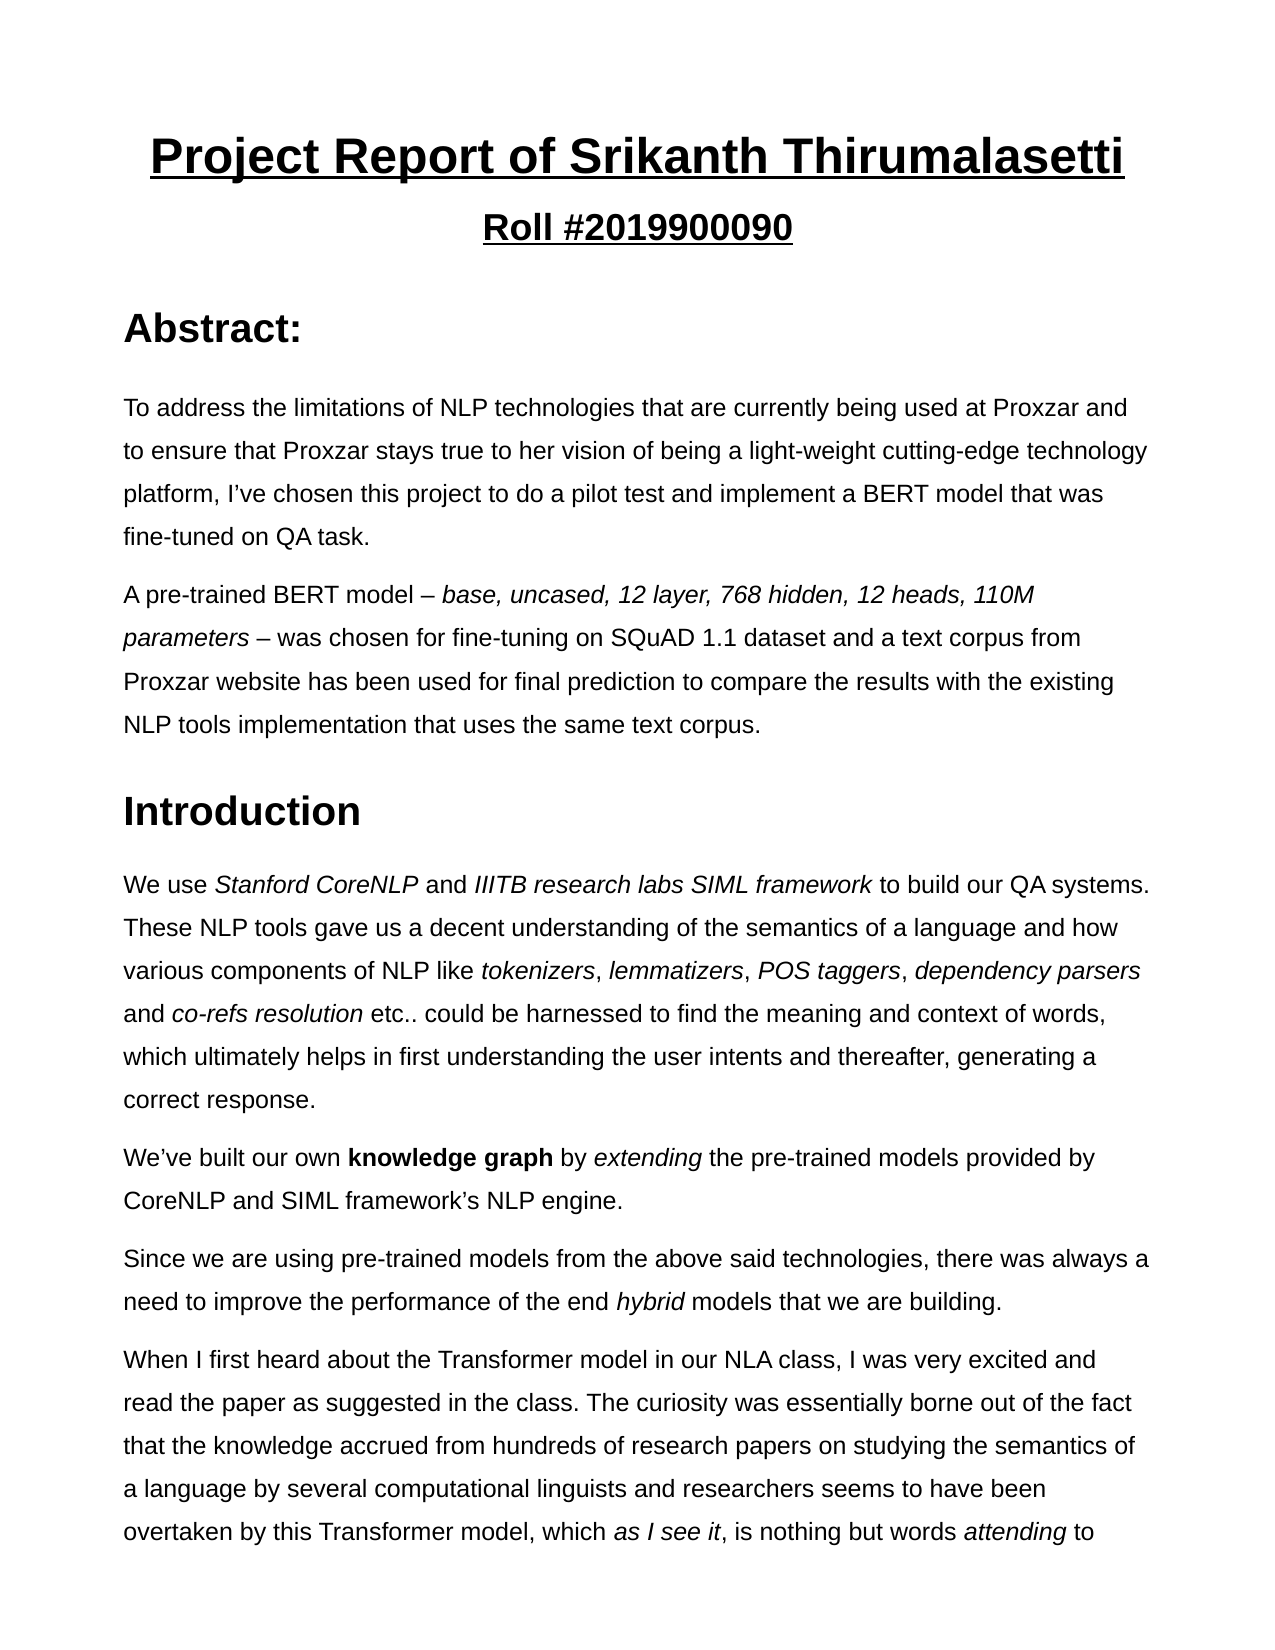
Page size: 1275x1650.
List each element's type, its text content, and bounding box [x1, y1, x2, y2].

text A pre-trained BERT model – base, uncased, 12 layer, 768 hidden, 12 heads, 110M parameters – was chosen for fine-tuning on SQuAD 1.1 dataset and a text corpus from Proxzar website has been used for final prediction to compare the results with the existing NLP tools implementation that uses the same text corpus. [123, 580, 1152, 738]
subtitle Introduction [123, 787, 1152, 834]
subtitle Abstract: [123, 304, 1152, 351]
text Project Report of Srikanth Thirumalasetti Roll #2019900090 [123, 126, 1152, 248]
text To address the limitations of NLP technologies that are currently being used at Proxzar and to ensure that Proxzar stays true to her vision of being a light-weight cutting-edge technology platform, I’ve chosen this project to do a pilot test and implement a BERT model that was fine-tuned on QA task. [123, 393, 1152, 551]
text Since we are using pre-trained models from the above said technologies, there was always a need to improve the performance of the end hybrid models that we are building. [123, 1244, 1152, 1316]
text We use Stanford CoreNLP and IIITB research labs SIML framework to build our QA systems. These NLP tools gave us a decent understanding of the semantics of a language and how various components of NLP like tokenizers, lemmatizers, POS taggers, dependency parsers and co-refs resolution etc.. could be harnessed to find the meaning and context of words, which ultimately helps in first understanding the user intents and thereafter, generating a correct response. [123, 869, 1152, 1114]
text When I first heard about the Transformer model in our NLA class, I was very excited and read the paper as suggested in the class. The curiosity was essentially borne out of the fact that the knowledge accrued from hundreds of research papers on studying the semantics of a language by several computational linguists and researchers seems to have been overtaken by this Transformer model, which as I see it, is nothing but words attending to [123, 1344, 1152, 1546]
text We’ve built our own knowledge graph by extending the pre-trained models provided by CoreNLP and SIML framework’s NLP engine. [123, 1143, 1152, 1215]
